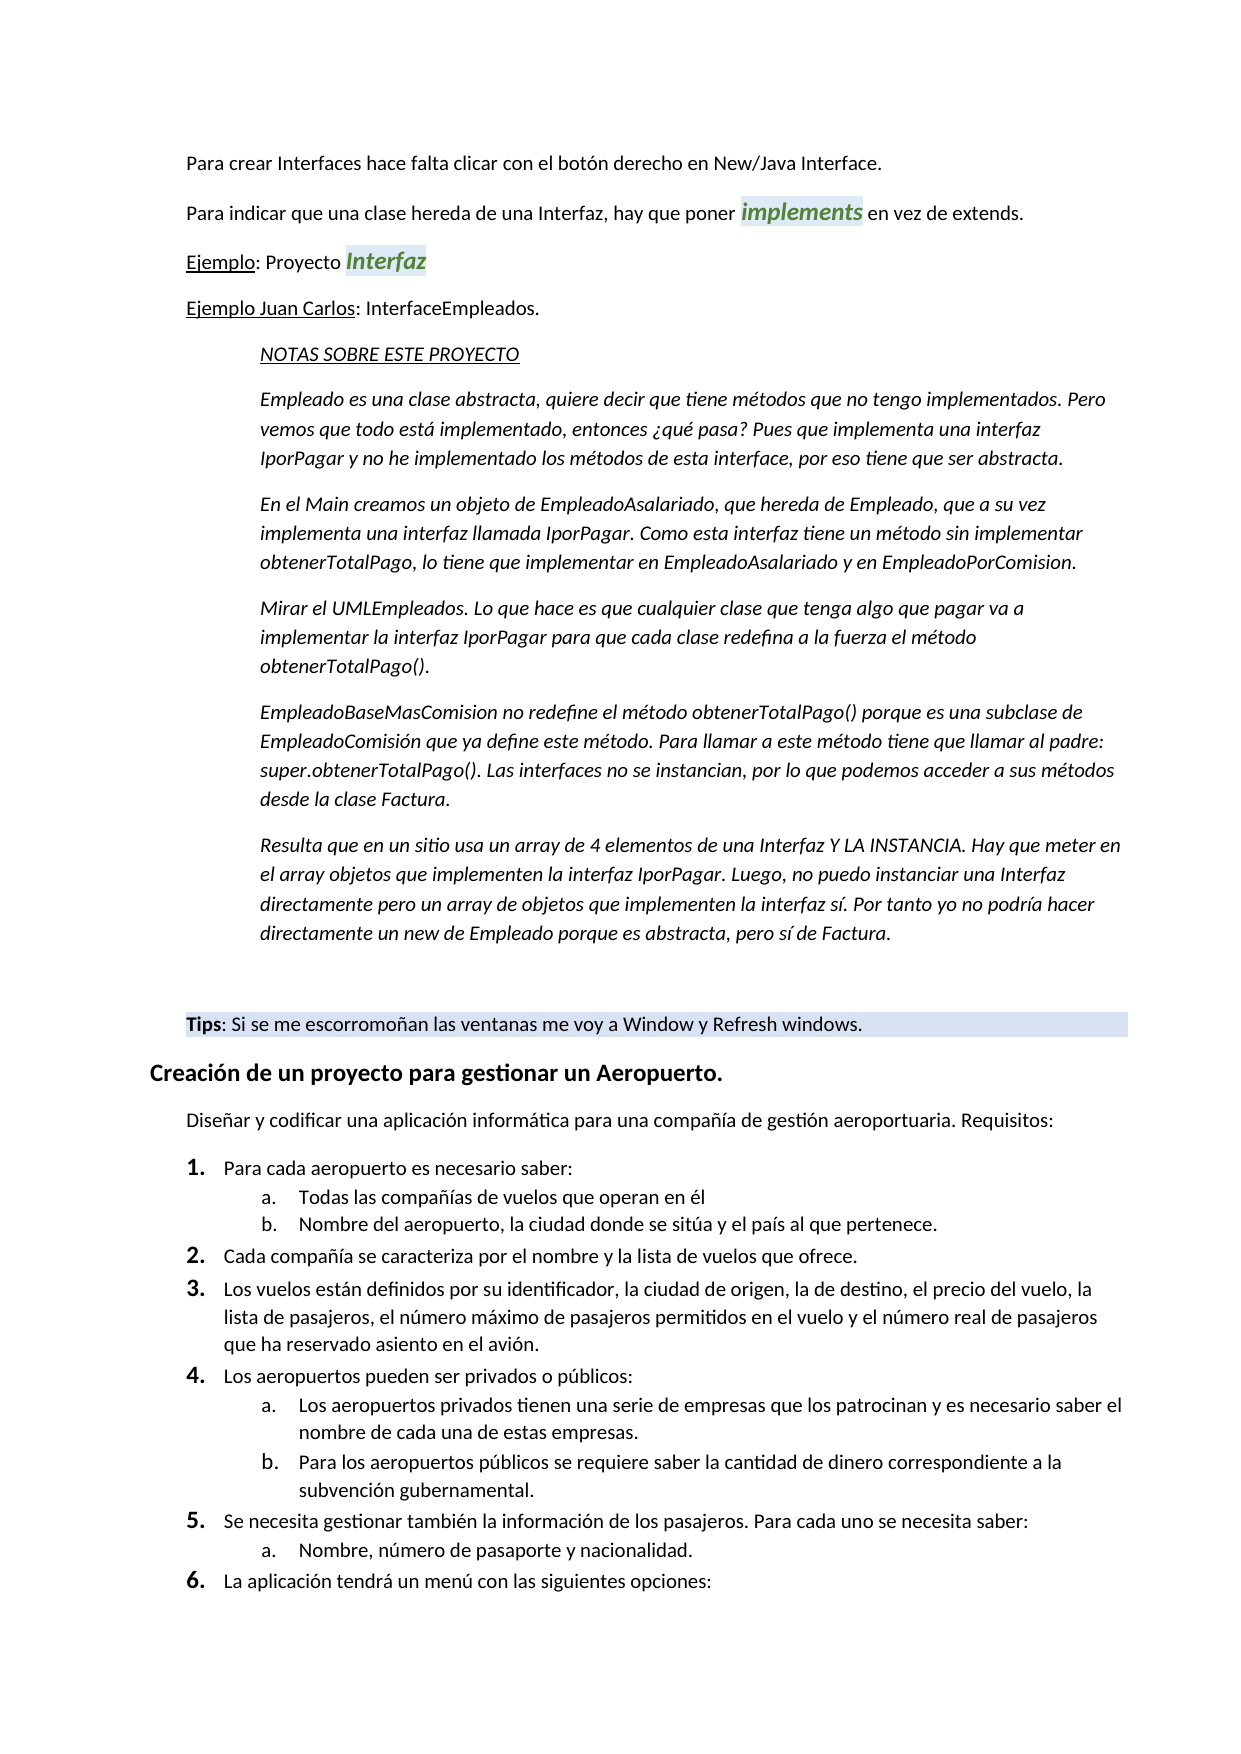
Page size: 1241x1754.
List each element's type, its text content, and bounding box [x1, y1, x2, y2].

text NOTAS SOBRE ESTE PROYECTO [260, 341, 1128, 366]
text Tips: Si se me escorromoñan las ventanas me voy a Window y Refresh windows. [186, 1012, 1128, 1037]
text EmpleadoBaseMasComision no redefine el método obtenerTotalPago() porque es una subclase de EmpleadoComisión que ya define este método. Para llamar a este método tiene que llamar al padre: super.obtenerTotalPago(). Las interfaces no se instancian, por lo que podemos acceder a sus métodos desde la clase Factura. [260, 699, 1128, 812]
text Diseñar y codificar una aplicación informática para una compañía de gestión aeroportuaria. Requisitos: [186, 1107, 1128, 1132]
text Empleado es una clase abstracta, quiere decir que tiene métodos que no tengo implementados. Pero vemos que todo está implementado, entonces ¿qué pasa? Pues que implementa una interfaz IporPagar y no he implementado los métodos de esta interface, por eso tiene que ser abstracta. [260, 387, 1128, 470]
list Para cada aeropuerto es necesario saber: [186, 1151, 1128, 1182]
list Se necesita gestionar también la información de los pasajeros. Para cada uno se necesita saber: [186, 1504, 1128, 1535]
text En el Main creamos un objeto de EmpleadoAsalariado, que hereda de Empleado, que a su vez implementa una interfaz llamada IporPagar. Como esta interfaz tiene un método sin implementar obtenerTotalPago, lo tiene que implementar en EmpleadoAsalariado y en EmpleadoPorComision. [260, 491, 1128, 574]
text Resulta que en un sitio usa un array de 4 elementos de una Interfaz Y LA INSTANCIA. Hay que meter en el array objetos que implementen la interfaz IporPagar. Luego, no puedo instanciar una Interfaz directamente pero un array de objetos que implementen la interfaz sí. Por tanto yo no podría hacer directamente un new de Empleado porque es abstracta, pero sí de Factura. [260, 832, 1128, 945]
text Ejemplo Juan Carlos: InterfaceEmpleados. [186, 295, 1128, 320]
text Mirar el UMLEmpleados. Lo que hace es que cualquier clase que tenga algo que pagar va a implementar la interfaz IporPagar para que cada clase redefina a la fuerza el método obtenerTotalPago(). [260, 595, 1128, 679]
text Para crear Interfaces hace falta clicar con el botón derecho en New/Java Interface. [112, 150, 1128, 175]
text Ejemplo: Proyecto Interfaz [186, 245, 1128, 276]
list Nombre, número de pasaporte y nacionalidad. [261, 1537, 1128, 1562]
list Los aeropuertos privados tienen una serie de empresas que los patrocinan y es necesario saber el nombre de cada una de estas empresas. [261, 1392, 1128, 1445]
list La aplicación tendrá un menú con las siguientes opciones: [186, 1564, 1128, 1595]
list Cada compañía se caracteriza por el nombre y la lista de vuelos que ofrece. [186, 1239, 1128, 1269]
list Los vuelos están definidos por su identificador, la ciudad de origen, la de destino, el precio del vuelo, la lista de pasajeros, el número máximo de pasajeros permitidos en el vuelo y el número real de pasajeros que ha reservado asiento en el avión. [186, 1272, 1128, 1357]
list Los aeropuertos pueden ser privados o públicos: [186, 1359, 1128, 1389]
text Para indicar que una clase hereda de una Interfaz, hay que poner implements en vez de extends. [186, 196, 1128, 226]
list Nombre del aeropuerto, la ciudad donde se sitúa y el país al que pertenece. [261, 1211, 1128, 1237]
list Todas las compañías de vuelos que operan en él [261, 1184, 1128, 1209]
list Para los aeropuertos públicos se requiere saber la cantidad de dinero correspondiente a la subvención gubernamental. [261, 1447, 1128, 1502]
text Creación de un proyecto para gestionar un Aeropuerto. [150, 1057, 1128, 1088]
